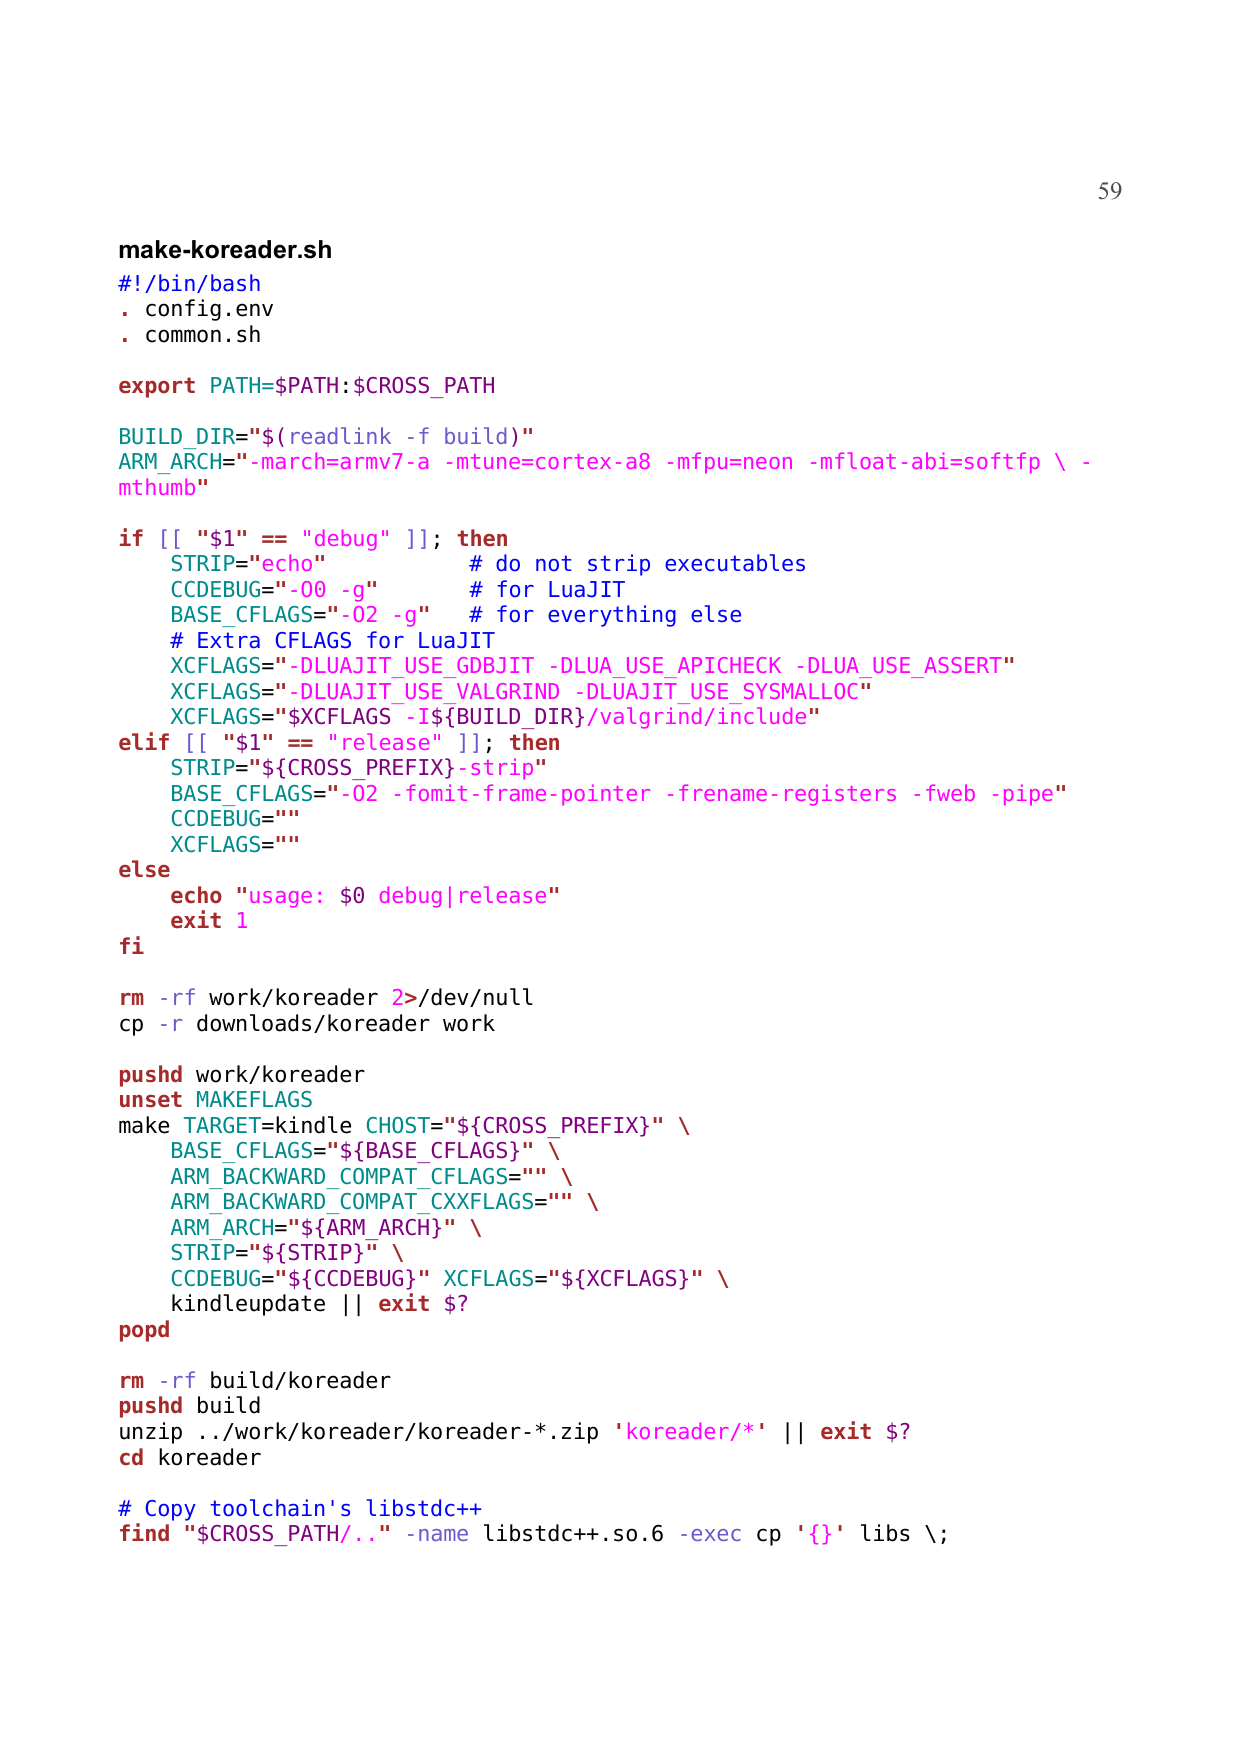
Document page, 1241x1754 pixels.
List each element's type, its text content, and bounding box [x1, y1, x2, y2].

subtitle make-koreader.sh [118, 236, 1122, 264]
text XCFLAGS="-DLUAJIT_USE_VALGRIND -DLUAJIT_USE_SYSMALLOC" [118, 679, 1122, 704]
text export PATH=$PATH:$CROSS_PATH [118, 372, 1122, 398]
text else [118, 857, 1122, 883]
text BASE_CFLAGS="-O2 -fomit-frame-pointer -frename-registers -fweb -pipe" [118, 781, 1122, 806]
text echo "usage: $0 debug|release" [118, 883, 1122, 908]
text CCDEBUG="${CCDEBUG}" XCFLAGS="${XCFLAGS}" \ [118, 1266, 1122, 1291]
text BASE_CFLAGS="${BASE_CFLAGS}" \ [118, 1138, 1122, 1164]
text pushd build [118, 1393, 1122, 1419]
text rm -rf work/koreader 2>/dev/null [118, 985, 1122, 1011]
text ARM_ARCH="-march=armv7-a -mtune=cortex-a8 -mfpu=neon -mfloat-abi=softfp \ -mthumb" [118, 449, 1122, 500]
text . common.sh [118, 321, 1122, 347]
text find "$CROSS_PATH/.." -name libstdc++.so.6 -exec cp '{}' libs \; [118, 1521, 1122, 1546]
text rm -rf build/koreader [118, 1368, 1122, 1393]
text kindleupdate || exit $? [118, 1291, 1122, 1317]
text XCFLAGS="" [118, 832, 1122, 857]
text BUILD_DIR="$(readlink -f build)" [118, 423, 1122, 449]
text #!/bin/bash [118, 270, 1122, 296]
text CCDEBUG="" [118, 806, 1122, 832]
text # Extra CFLAGS for LuaJIT [118, 628, 1122, 653]
text elif [[ "$1" == "release" ]]; then [118, 730, 1122, 755]
text CCDEBUG="-O0 -g" # for LuaJIT [118, 577, 1122, 602]
text XCFLAGS="$XCFLAGS -I${BUILD_DIR}/valgrind/include" [118, 704, 1122, 730]
text . config.env [118, 296, 1122, 321]
text unzip ../work/koreader/koreader-*.zip 'koreader/*' || exit $? [118, 1419, 1122, 1444]
text ARM_ARCH="${ARM_ARCH}" \ [118, 1215, 1122, 1240]
text exit 1 [118, 908, 1122, 934]
text STRIP="${STRIP}" \ [118, 1240, 1122, 1266]
text STRIP="echo" # do not strip executables [118, 551, 1122, 577]
text STRIP="${CROSS_PREFIX}-strip" [118, 755, 1122, 781]
text ARM_BACKWARD_COMPAT_CXXFLAGS="" \ [118, 1189, 1122, 1215]
text pushd work/koreader [118, 1062, 1122, 1087]
text cd koreader [118, 1444, 1122, 1470]
text if [[ "$1" == "debug" ]]; then [118, 526, 1122, 551]
text cp -r downloads/koreader work [118, 1011, 1122, 1036]
text fi [118, 934, 1122, 959]
text BASE_CFLAGS="-O2 -g" # for everything else [118, 602, 1122, 628]
text # Copy toolchain's libstdc++ [118, 1495, 1122, 1521]
text ARM_BACKWARD_COMPAT_CFLAGS="" \ [118, 1164, 1122, 1189]
text popd [118, 1317, 1122, 1342]
text XCFLAGS="-DLUAJIT_USE_GDBJIT -DLUA_USE_APICHECK -DLUA_USE_ASSERT" [118, 653, 1122, 679]
text make TARGET=kindle CHOST="${CROSS_PREFIX}" \ [118, 1113, 1122, 1138]
text unset MAKEFLAGS [118, 1087, 1122, 1113]
